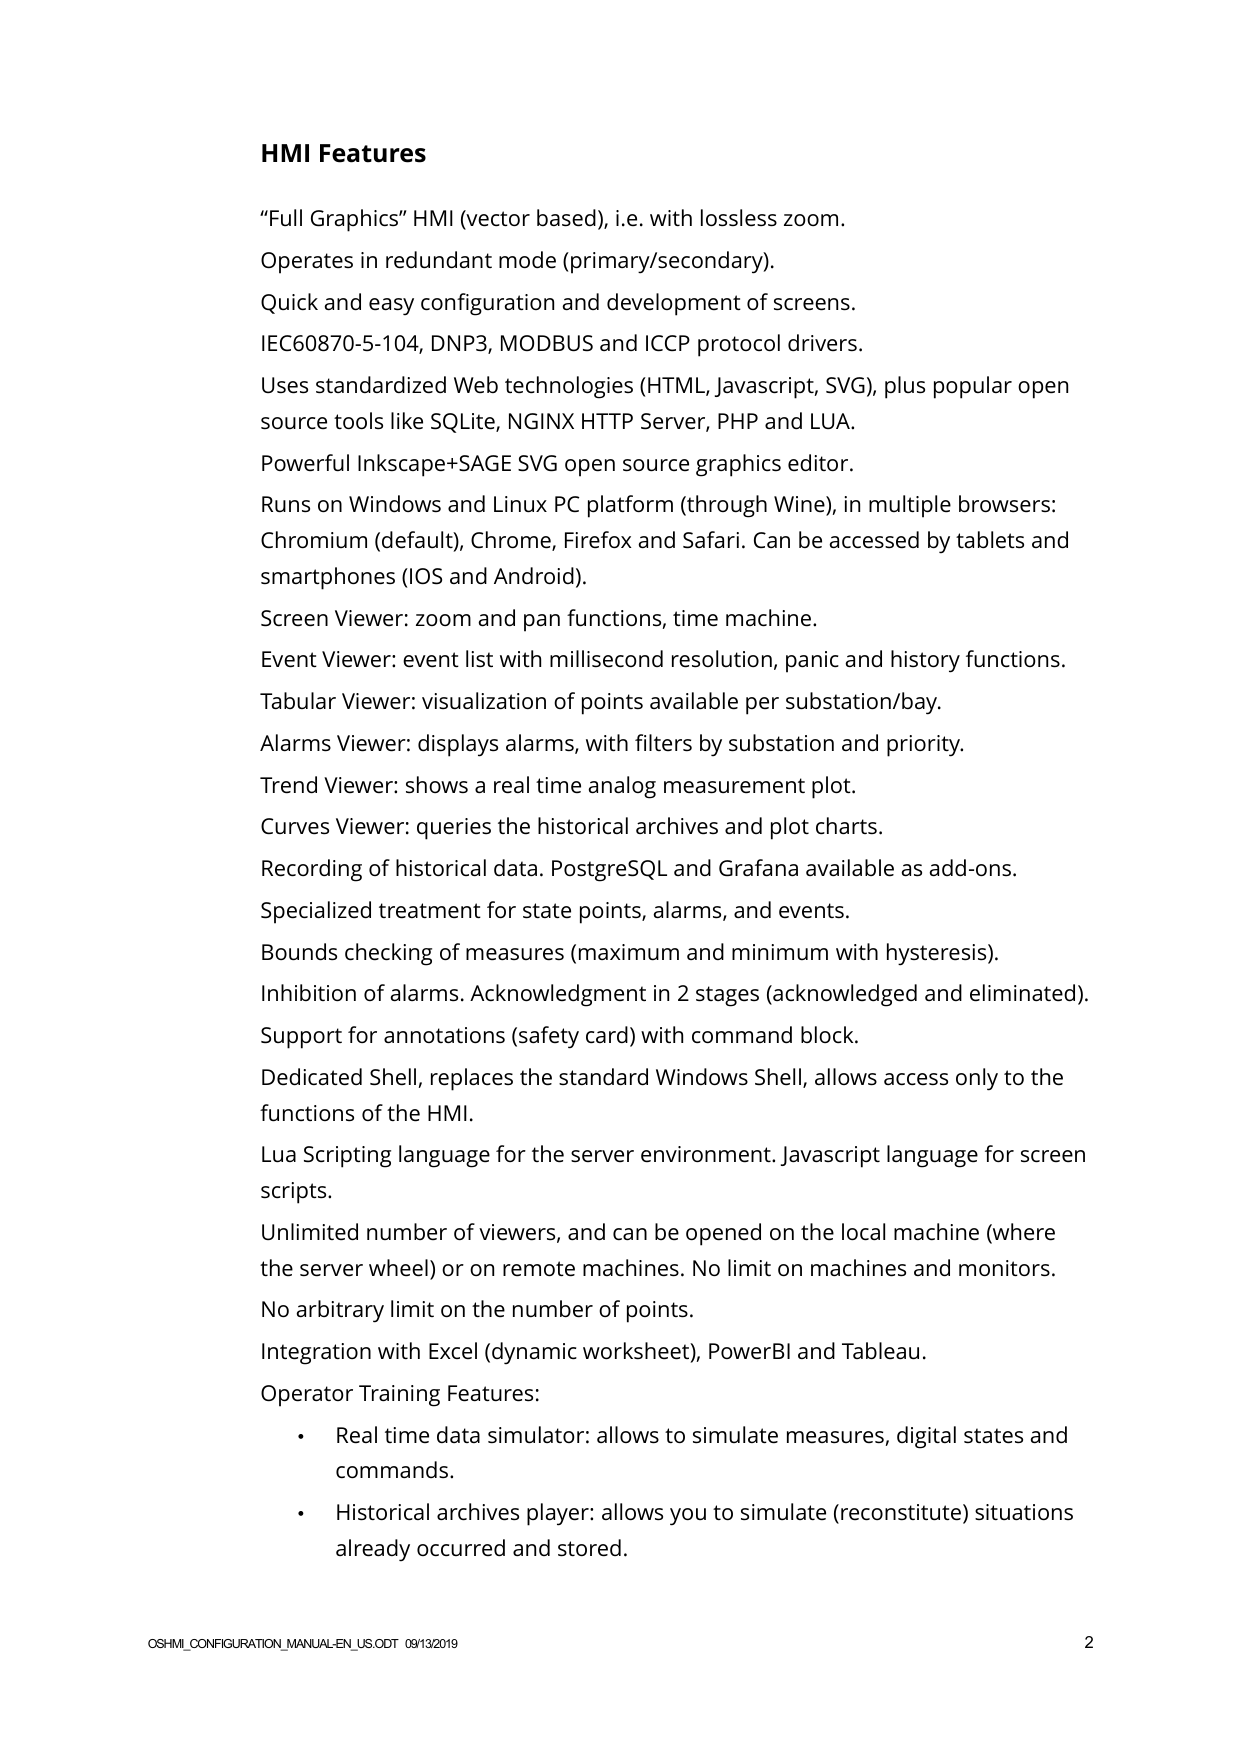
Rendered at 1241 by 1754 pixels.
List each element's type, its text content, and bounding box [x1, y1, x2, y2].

text Specialized treatment for state points, alarms, and events. [260, 895, 1093, 925]
text Event Viewer: event list with millisecond resolution, panic and history functions. [260, 644, 1093, 674]
text Screen Viewer: zoom and pan functions, time machine. [260, 602, 1093, 632]
subtitle HMI Features [260, 136, 1093, 170]
text Inhibition of alarms. Acknowledgment in 2 stages (acknowledged and eliminated). [260, 978, 1093, 1008]
text Operator Training Features: [260, 1378, 1093, 1408]
text “Full Graphics” HMI (vector based), i.e. with lossless zoom. [260, 203, 1093, 233]
text IEC60870-5-104, DNP3, MODBUS and ICCP protocol drivers. [260, 328, 1093, 358]
text Recording of historical data. PostgreSQL and Grafana available as add-ons. [260, 853, 1093, 883]
text Runs on Windows and Linux PC platform (through Wine), in multiple browsers: Chromium (default), Chrome, Firefox and Safari. Can be accessed by tablets and smartphones (IOS and Android). [260, 489, 1093, 591]
list Real time data simulator: allows to simulate measures, digital states and commands. [298, 1420, 1093, 1485]
text Trend Viewer: shows a real time analog measurement plot. [260, 769, 1093, 799]
text Alarms Viewer: displays alarms, with filters by substation and priority. [260, 728, 1093, 758]
text Unlimited number of viewers, and can be opened on the local machine (where the server wheel) or on remote machines. No limit on machines and monitors. [260, 1217, 1093, 1282]
text Uses standardized Web technologies (HTML, Javascript, SVG), plus popular open source tools like SQLite, NGINX HTTP Server, PHP and LUA. [260, 370, 1093, 436]
text Bounds checking of measures (maximum and minimum with hysteresis). [260, 937, 1093, 966]
text Curves Viewer: queries the historical archives and plot charts. [260, 811, 1093, 841]
text Tabular Viewer: visualization of points available per substation/bay. [260, 686, 1093, 716]
text Powerful Inkscape+SAGE SVG open source graphics editor. [260, 447, 1093, 477]
list Historical archives player: allows you to simulate (reconstitute) situations already occurred and stored. [298, 1497, 1093, 1563]
text Quick and easy configuration and development of screens. [260, 286, 1093, 316]
text Lua Scripting language for the server environment. Javascript language for screen scripts. [260, 1139, 1093, 1205]
text Dedicated Shell, replaces the standard Windows Shell, allows access only to the functions of the HMI. [260, 1062, 1093, 1127]
text Support for annotations (safety card) with command block. [260, 1020, 1093, 1050]
text No arbitrary limit on the number of points. [260, 1294, 1093, 1324]
text Integration with Excel (dynamic worksheet), PowerBI and Tableau. [260, 1336, 1093, 1366]
text Operates in redundant mode (primary/secondary). [260, 245, 1093, 274]
